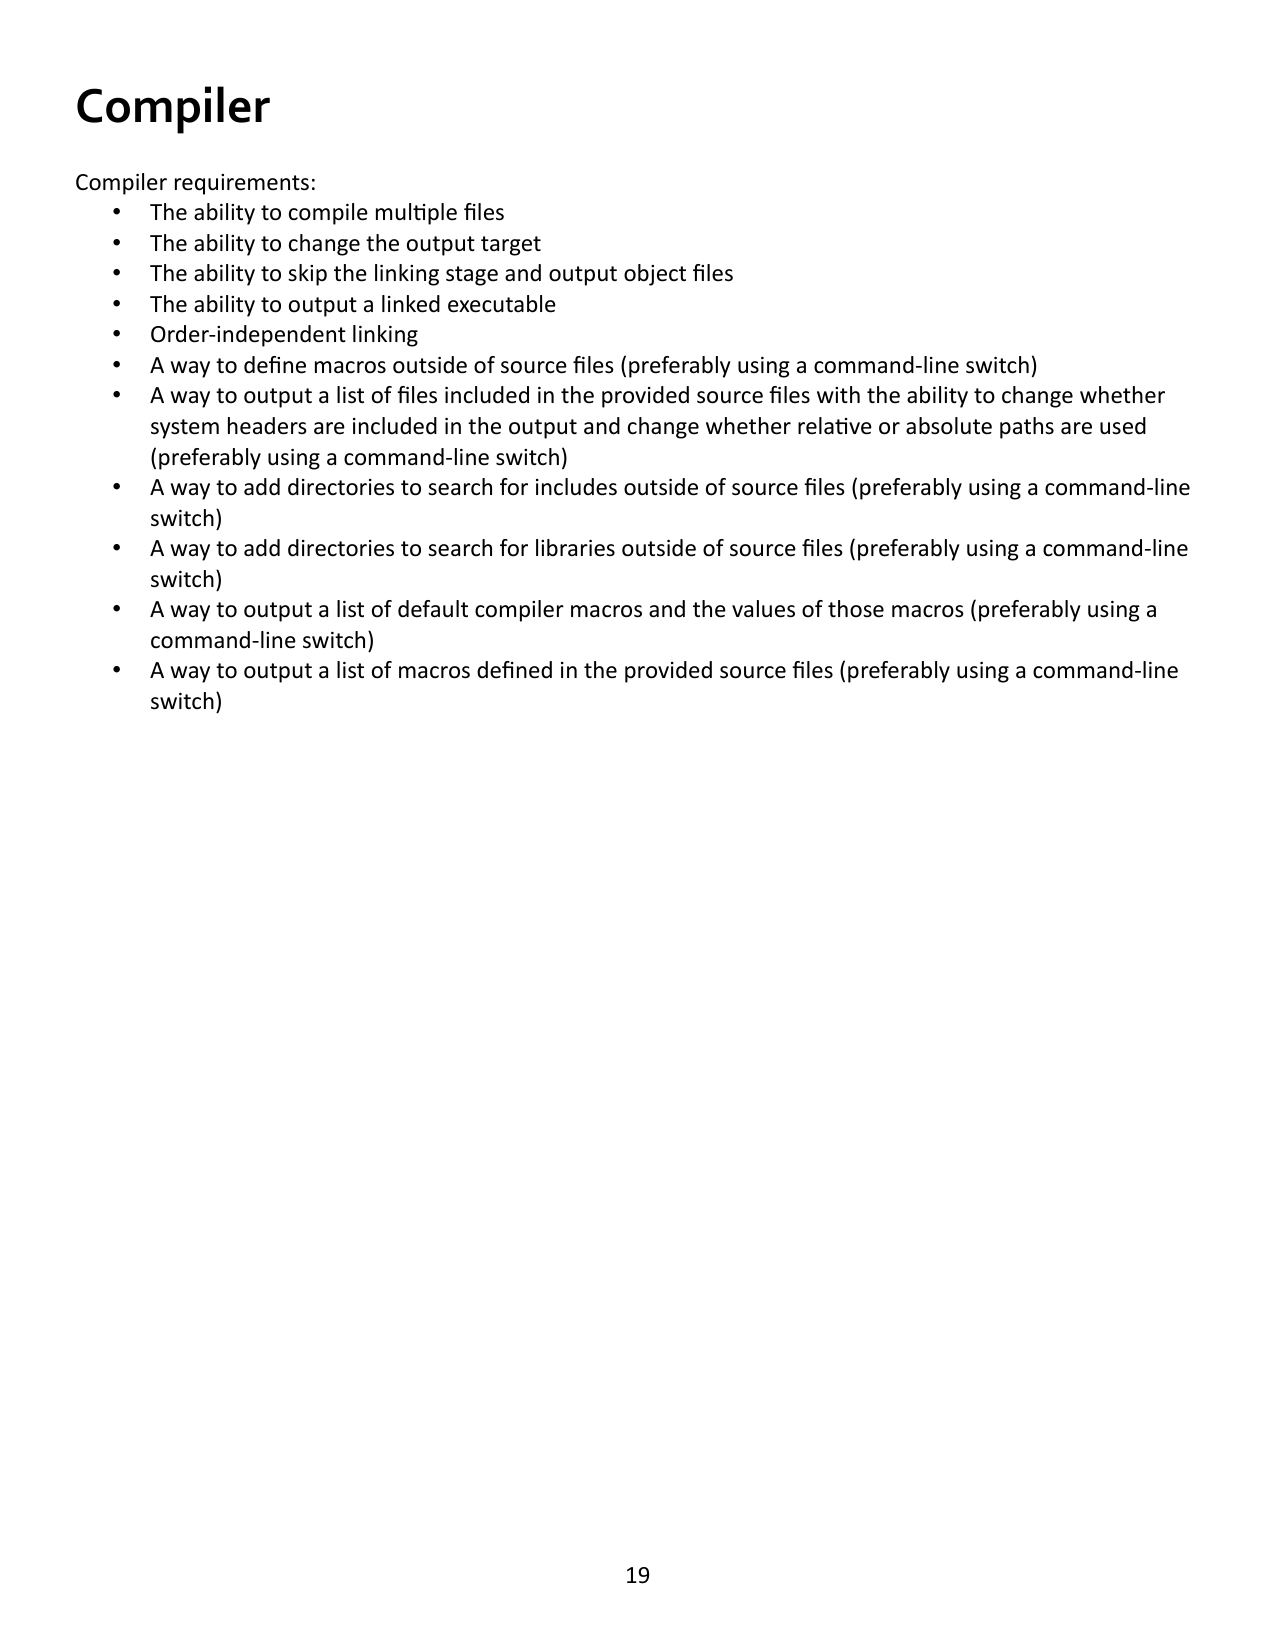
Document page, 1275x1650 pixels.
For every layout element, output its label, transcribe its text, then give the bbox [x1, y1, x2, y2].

list A way to add directories to search for libraries outside of source files (preferably using a command-line switch) [112, 532, 1200, 593]
list The ability to change the output target [112, 227, 1200, 257]
list A way to define macros outside of source files (preferably using a command-line switch) [112, 349, 1200, 379]
list A way to output a list of default compiler macros and the values of those macros (preferably using a command-line switch) [112, 593, 1200, 654]
list Order-independent linking [112, 318, 1200, 349]
list A way to add directories to search for includes outside of source files (preferably using a command-line switch) [112, 471, 1200, 532]
list The ability to output a linked executable [112, 288, 1200, 318]
text Compiler requirements: [75, 166, 1200, 196]
list The ability to compile multiple files [112, 196, 1200, 227]
list The ability to skip the linking stage and output object files [112, 257, 1200, 288]
list A way to output a list of macros defined in the provided source files (preferably using a command-line switch) [112, 654, 1200, 715]
list A way to output a list of files included in the provided source files with the ability to change whether system headers are included in the output and change whether relative or absolute paths are used (preferably using a command-line switch) [112, 379, 1200, 471]
subtitle Compiler [75, 75, 1200, 135]
